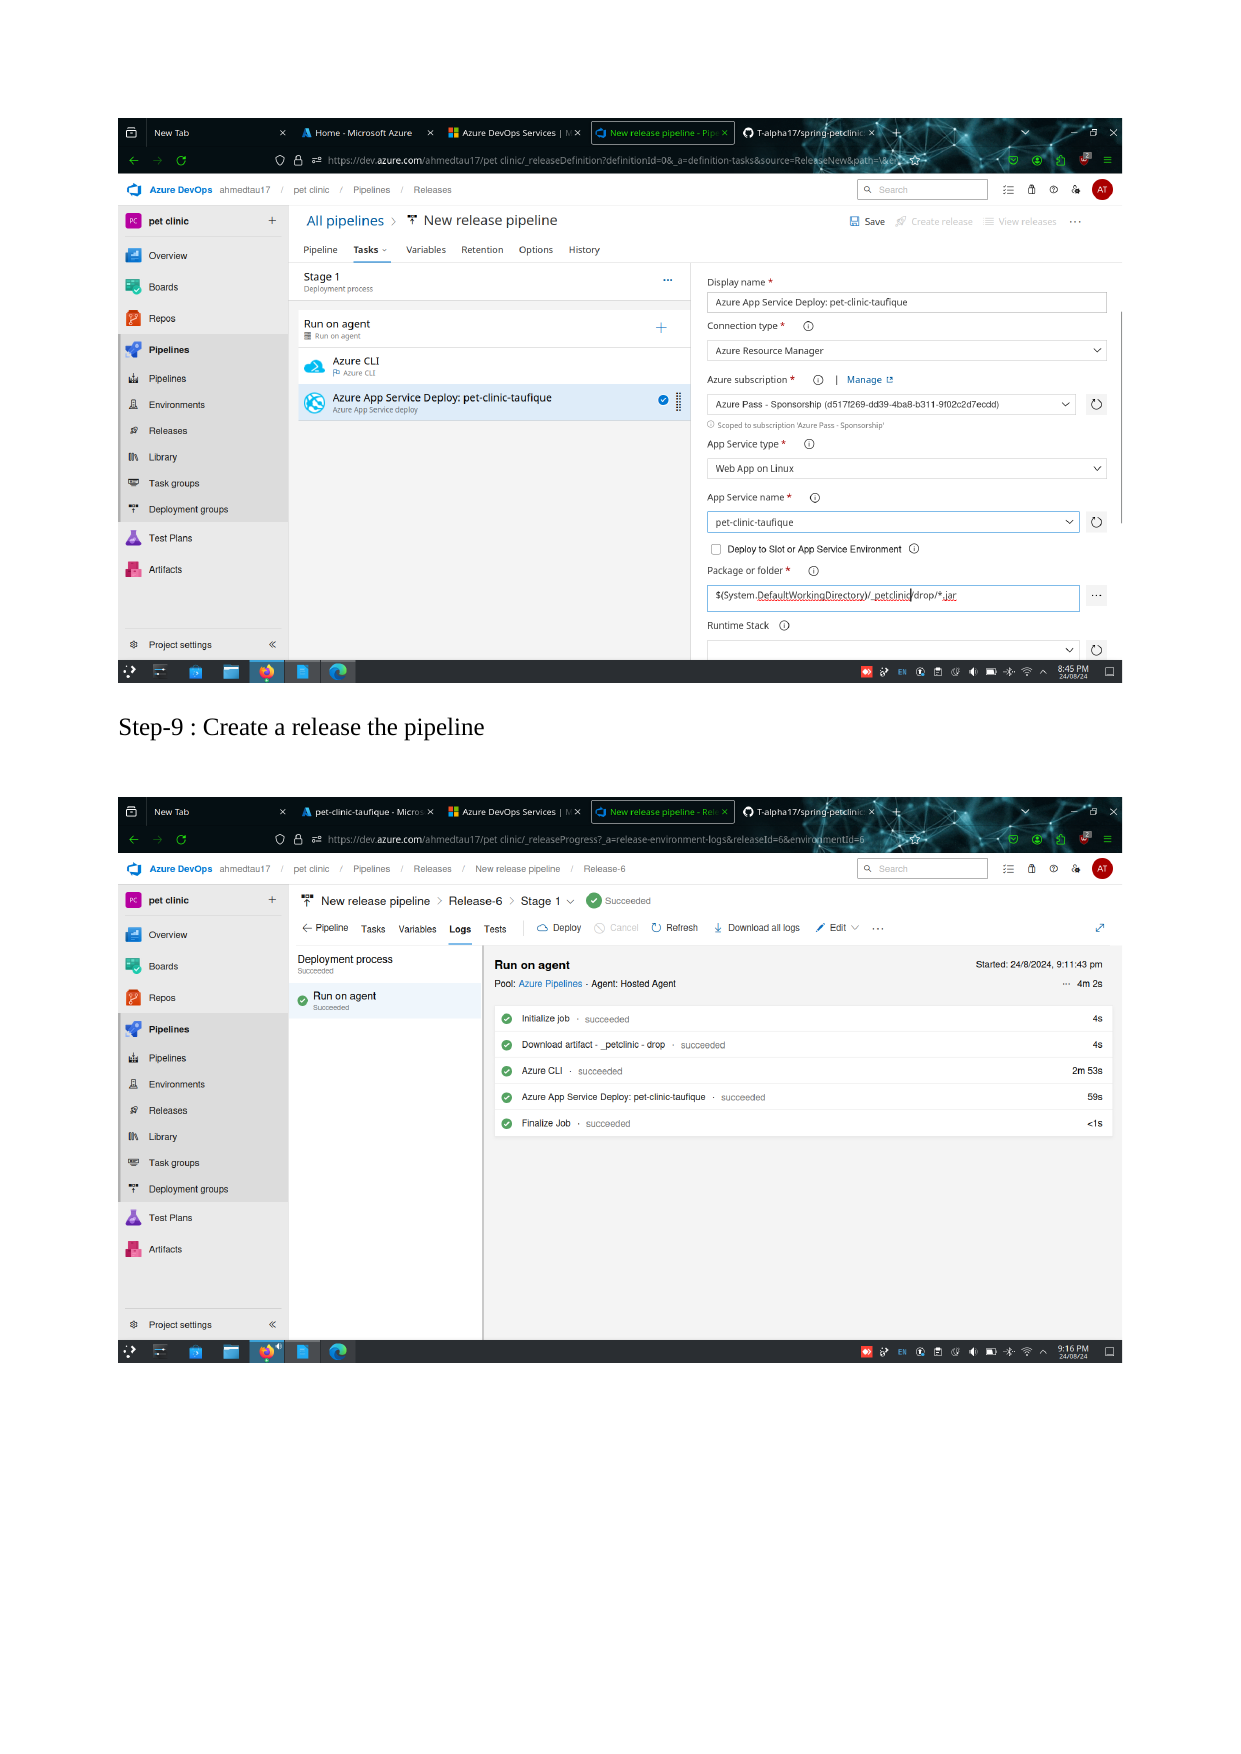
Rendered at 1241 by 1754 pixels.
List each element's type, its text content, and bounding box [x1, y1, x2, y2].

picture [118, 797, 1123, 1363]
picture [118, 118, 1123, 683]
text Step-9 : Create a release the pipeline [118, 712, 1122, 740]
